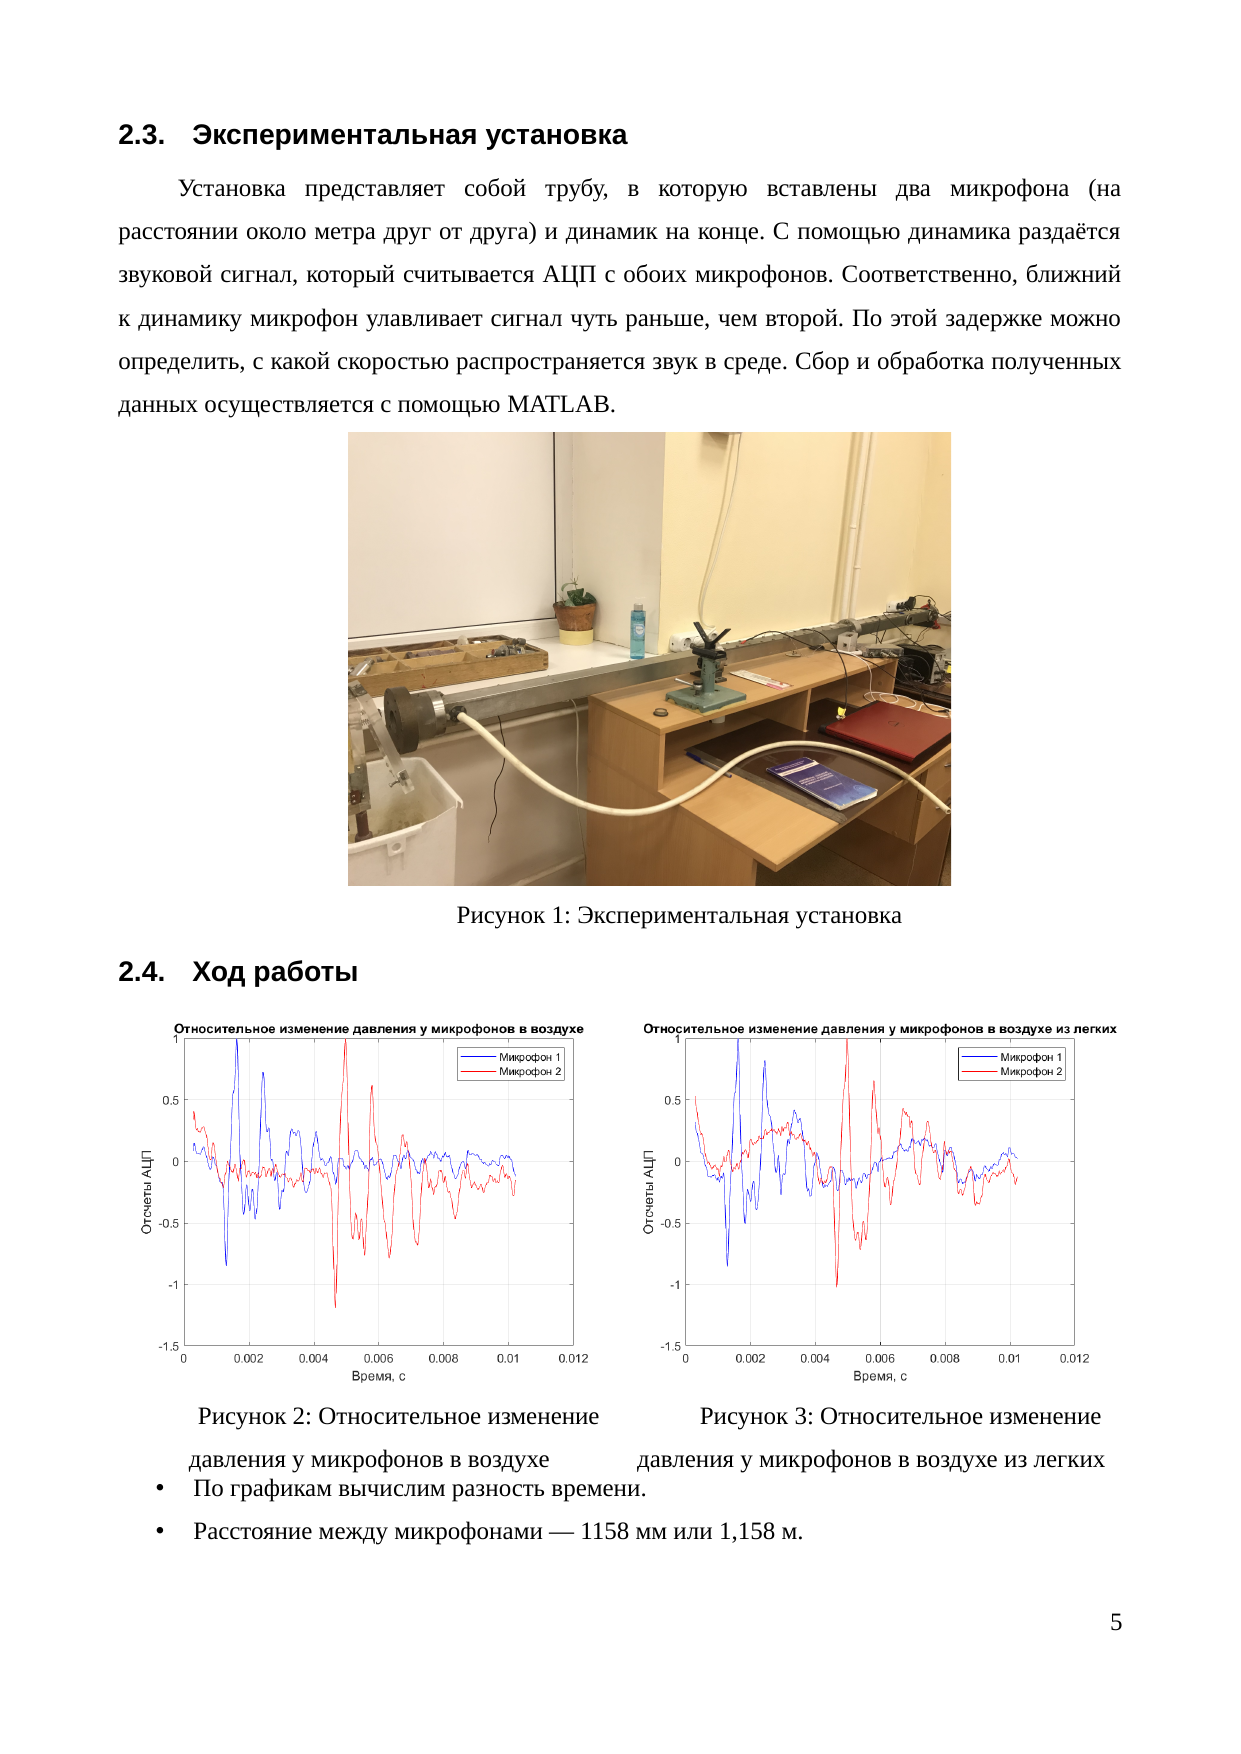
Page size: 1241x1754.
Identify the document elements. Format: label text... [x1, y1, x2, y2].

list Расстояние между микрофонами — 1158 мм или 1,158 м. [156, 1516, 1122, 1545]
text Установка представляет собой трубу, в которую вставлены два микрофона (на расстоянии около метра друг от друга) и динамик на конце. С помощью динамика раздаётся звуковой сигнал, который считывается АЦП с обоих микрофонов. Соответственно, ближний к динамику микрофон улавливает сигнал чуть раньше, чем второй. По этой задержке можно определить, с какой скоростью распространяется звук в среде. Сбор и обработка полученных данных осуществляется с помощью MATLAB. [118, 173, 1122, 418]
picture [118, 1010, 1122, 1387]
table_header [620, 1387, 1122, 1473]
subtitle Экспериментальная установка [118, 118, 1122, 151]
list По графикам вычислим разность времени. [156, 1473, 1122, 1502]
text Рисунок 1: Экспериментальная установка [348, 886, 951, 928]
subtitle Ход работы [118, 955, 1122, 988]
table_header [118, 1387, 620, 1473]
picture [348, 432, 952, 886]
